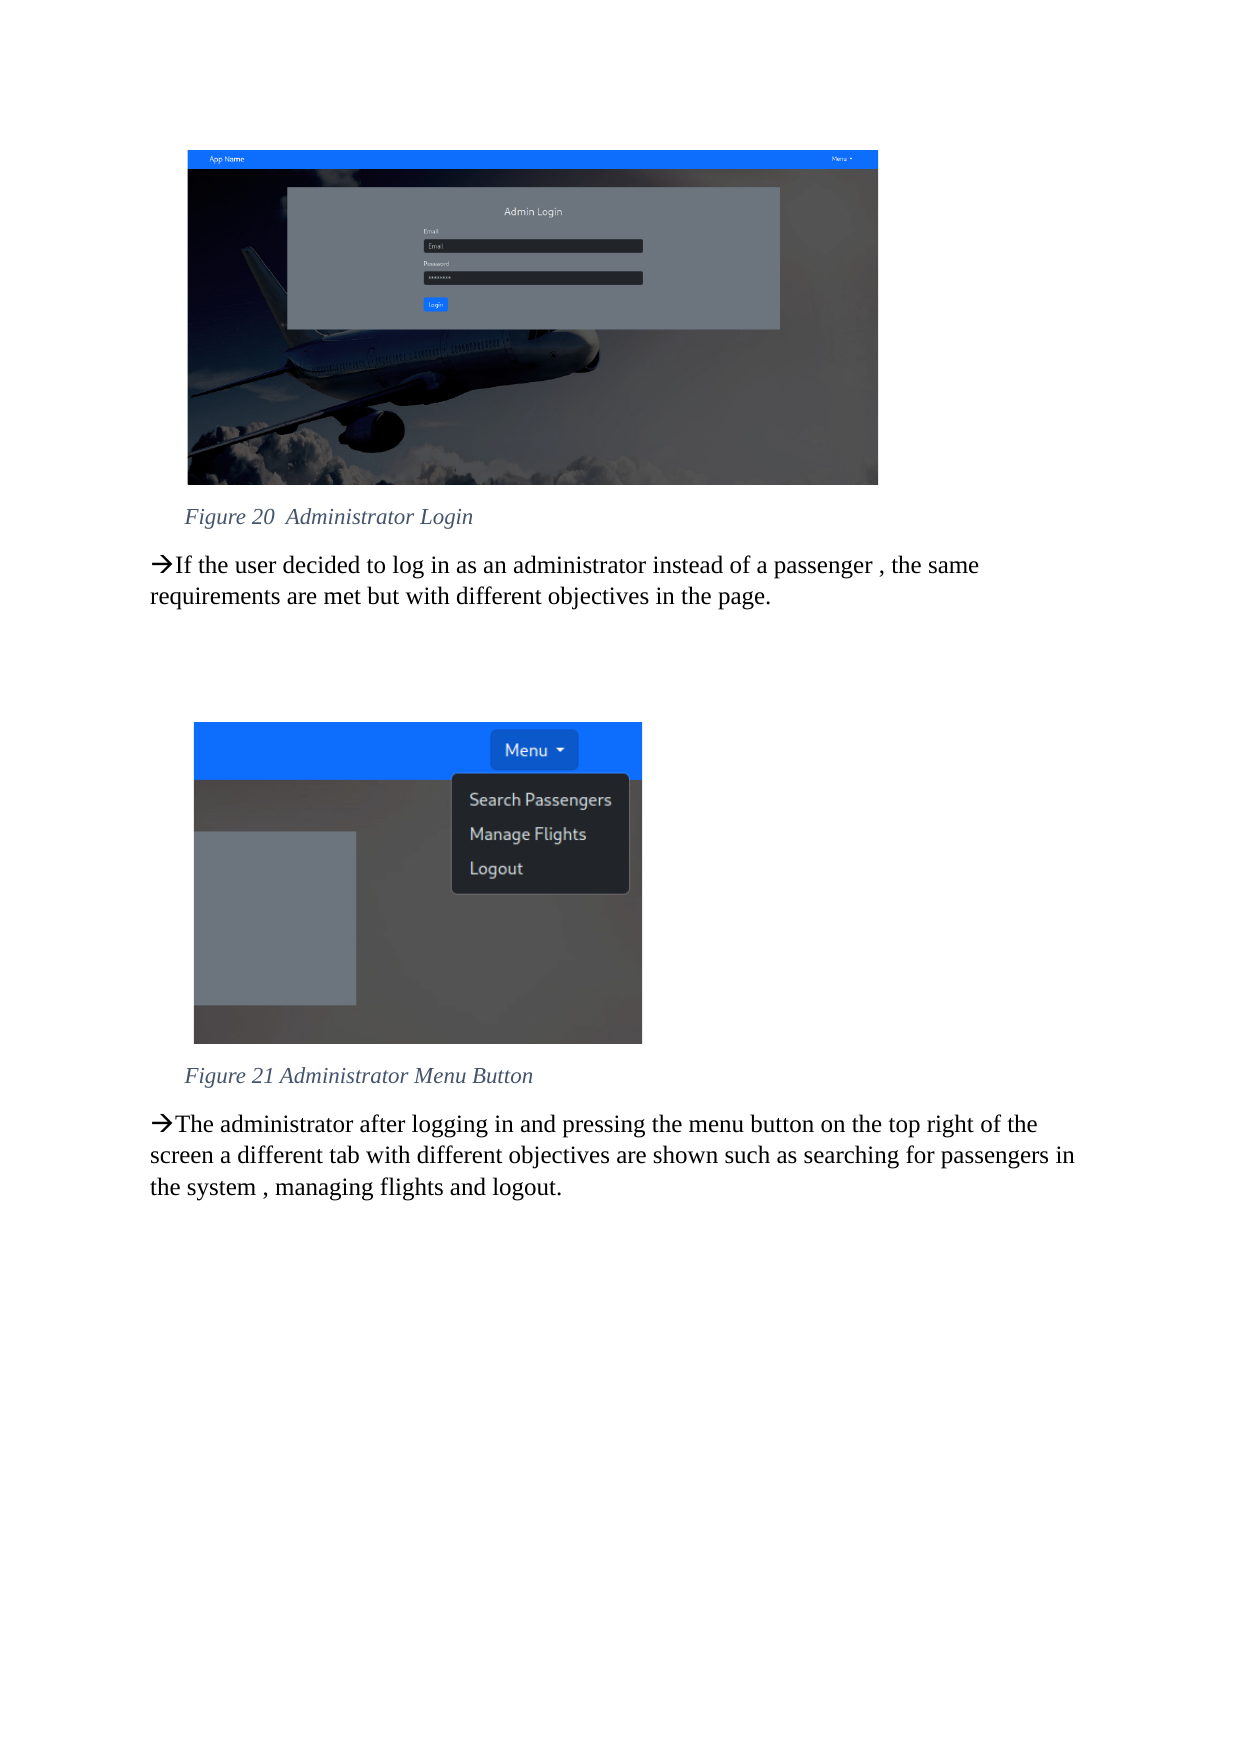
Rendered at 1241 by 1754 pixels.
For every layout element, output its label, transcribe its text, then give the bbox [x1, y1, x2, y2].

text If the user decided to log in as an administrator instead of a passenger , the same requirements are met but with different objectives in the page. [150, 550, 1090, 610]
picture [193, 722, 643, 1044]
text The administrator after logging in and pressing the menu button on the top right of the screen a different tab with different objectives are shown such as searching for passengers in the system , managing flights and logout. [150, 1109, 1090, 1200]
picture [187, 150, 879, 485]
text Figure 20 Administrator Login [150, 503, 1090, 529]
text Figure 21 Administrator Menu Button [150, 1062, 1090, 1089]
